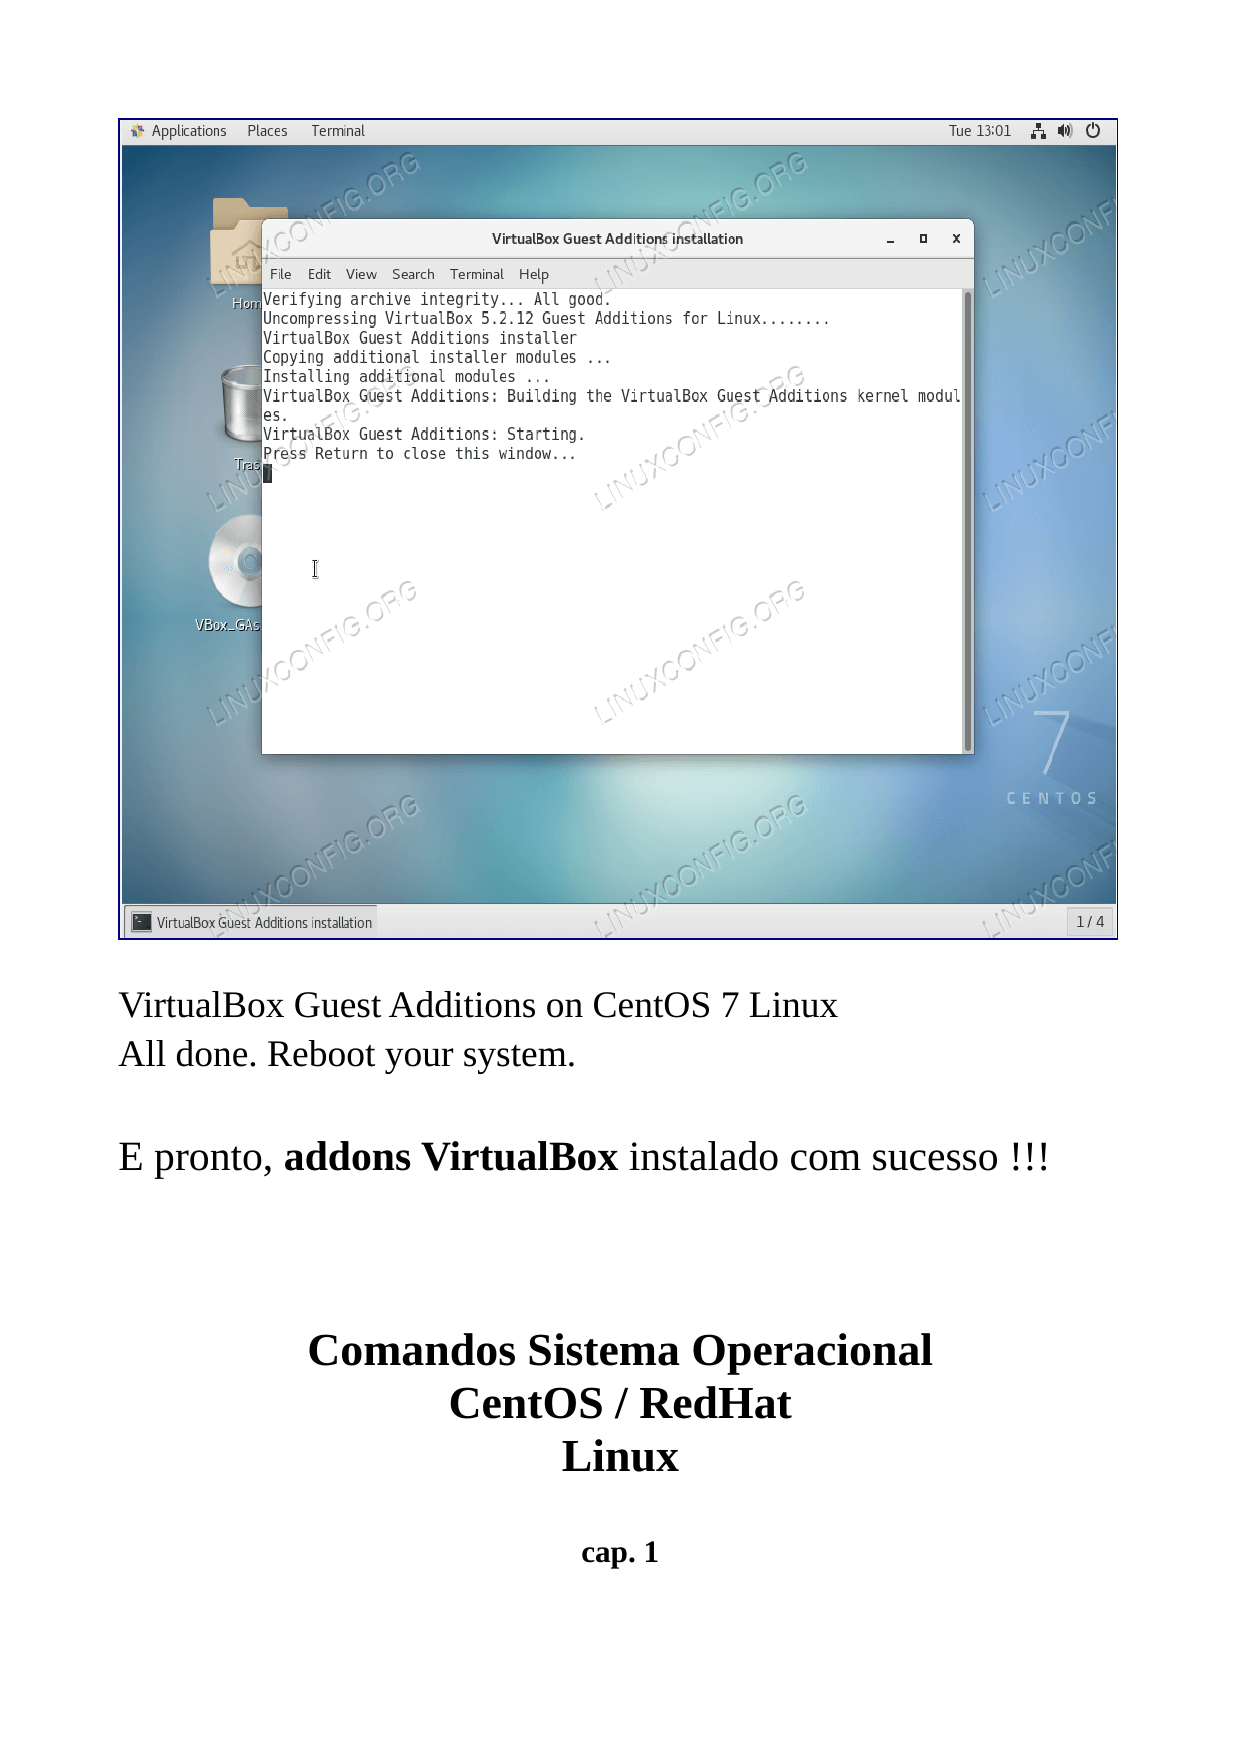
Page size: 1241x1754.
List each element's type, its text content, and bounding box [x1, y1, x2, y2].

text VirtualBox Guest Additions on CentOS 7 Linux [118, 982, 1122, 1025]
text Linux [118, 1428, 1122, 1481]
text cap. 1 [118, 1533, 1122, 1569]
text E pronto, addons VirtualBox instalado com sucesso !!! [118, 1131, 1122, 1179]
text All done. Reboot your system. [118, 1032, 1122, 1075]
text Comandos Sistema Operacional [118, 1323, 1122, 1375]
picture [120, 120, 1117, 938]
text CentOS / RedHat [118, 1375, 1122, 1428]
